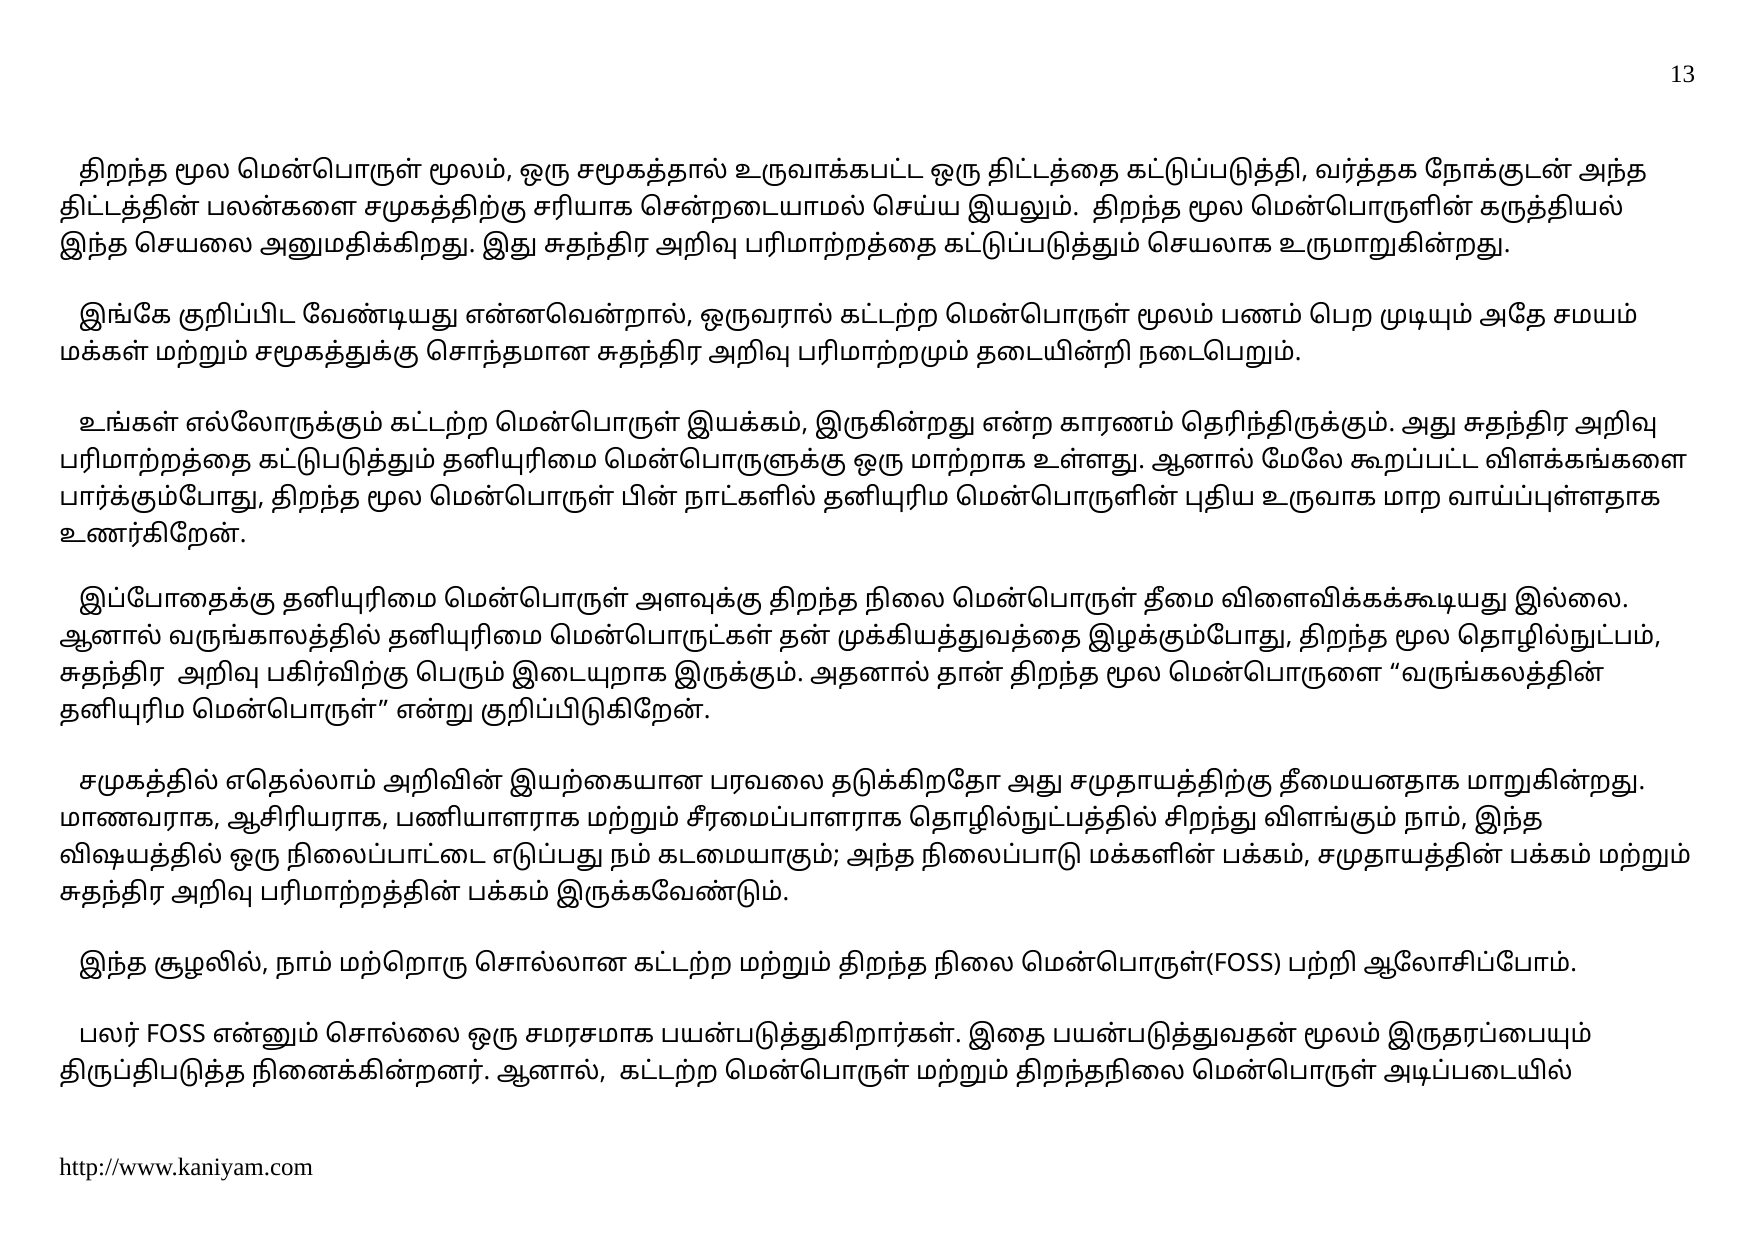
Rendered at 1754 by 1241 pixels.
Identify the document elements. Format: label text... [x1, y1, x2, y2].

text திறந்த மூல மென்பொருள் மூலம், ஒரு சமூகத்தால் உருவாக்கபட்ட ஒரு திட்டத்தை கட்டுப்படுத்தி, வர்த்தக நோக்குடன் அந்த திட்டத்தின் பலன்களை சமுகத்திற்கு சரியாக சென்றடையாமல் செய்ய இயலும். திறந்த மூல மென்பொருளின் கருத்தியல் இந்த செயலை அனுமதிக்கிறது. இது சுதந்திர அறிவு பரிமாற்றத்தை கட்டுப்படுத்தும் செயலாக உருமாறுகின்றது. இங்கே குறிப்பிட வேண்டியது என்னவென்றால், ஒருவரால் கட்டற்ற மென்பொருள் மூலம் பணம் பெற முடியும் அதே சமயம் மக்கள் மற்றும் சமூகத்துக்கு சொந்தமான சுதந்திர அறிவு பரிமாற்றமும் தடையின்றி நடைபெறும். உங்கள் எல்லோருக்கும் கட்டற்ற மென்பொருள் இயக்கம், இருகின்றது என்ற காரணம் தெரிந்திருக்கும். அது சுதந்திர அறிவு பரிமாற்றத்தை கட்டுபடுத்தும் தனியுரிமை மென்பொருளுக்கு ஒரு மாற்றாக உள்ளது. ஆனால் மேலே கூறப்பட்ட விளக்கங்களை பார்க்கும்போது, திறந்த மூல மென்பொருள் பின் நாட்களில் தனியுரிம மென்பொருளின் புதிய உருவாக மாற வாய்ப்புள்ளதாக உணர்கிறேன். [59, 117, 1695, 581]
text இப்போதைக்கு தனியுரிமை மென்பொருள் அளவுக்கு திறந்த நிலை மென்பொருள் தீமை விளைவிக்கக்கூடியது இல்லை. ஆனால் வருங்காலத்தில் தனியுரிமை மென்பொருட்கள் தன் முக்கியத்துவத்தை இழக்கும்போது, திறந்த மூல தொழில்நுட்பம், சுதந்திர அறிவு பகிர்விற்கு பெரும் இடையுறாக இருக்கும். அதனால் தான் திறந்த மூல மென்பொருளை “வருங்கலத்தின் தனியுரிம மென்பொருள்” என்று குறிப்பிடுகிறேன். சமுகத்தில் எதெல்லாம் அறிவின் இயற்கையான பரவலை தடுக்கிறதோ அது சமுதாயத்திற்கு தீமையனதாக மாறுகின்றது. மாணவராக, ஆசிரியராக, பணியாளராக மற்றும் சீரமைப்பாளராக தொழில்நுட்பத்தில் சிறந்து விளங்கும் நாம், இந்த விஷயத்தில் ஒரு நிலைப்பாட்டை எடுப்பது நம் கடமையாகும்; அந்த நிலைப்பாடு மக்களின் பக்கம், சமுதாயத்தின் பக்கம் மற்றும் சுதந்திர அறிவு பரிமாற்றத்தின் பக்கம் இருக்கவேண்டும். இந்த சூழலில், நாம் மற்றொரு சொல்லான கட்டற்ற மற்றும் திறந்த நிலை மென்பொருள்(FOSS) பற்றி ஆலோசிப்போம். பலர் FOSS என்னும் சொல்லை ஒரு சமரசமாக பயன்படுத்துகிறார்கள். இதை பயன்படுத்துவதன் மூலம் இருதரப்பையும் திருப்திபடுத்த நினைக்கின்றனர். ஆனால், கட்டற்ற மென்பொருள் மற்றும் திறந்தநிலை மென்பொருள் அடிப்படையில் [59, 581, 1695, 1090]
